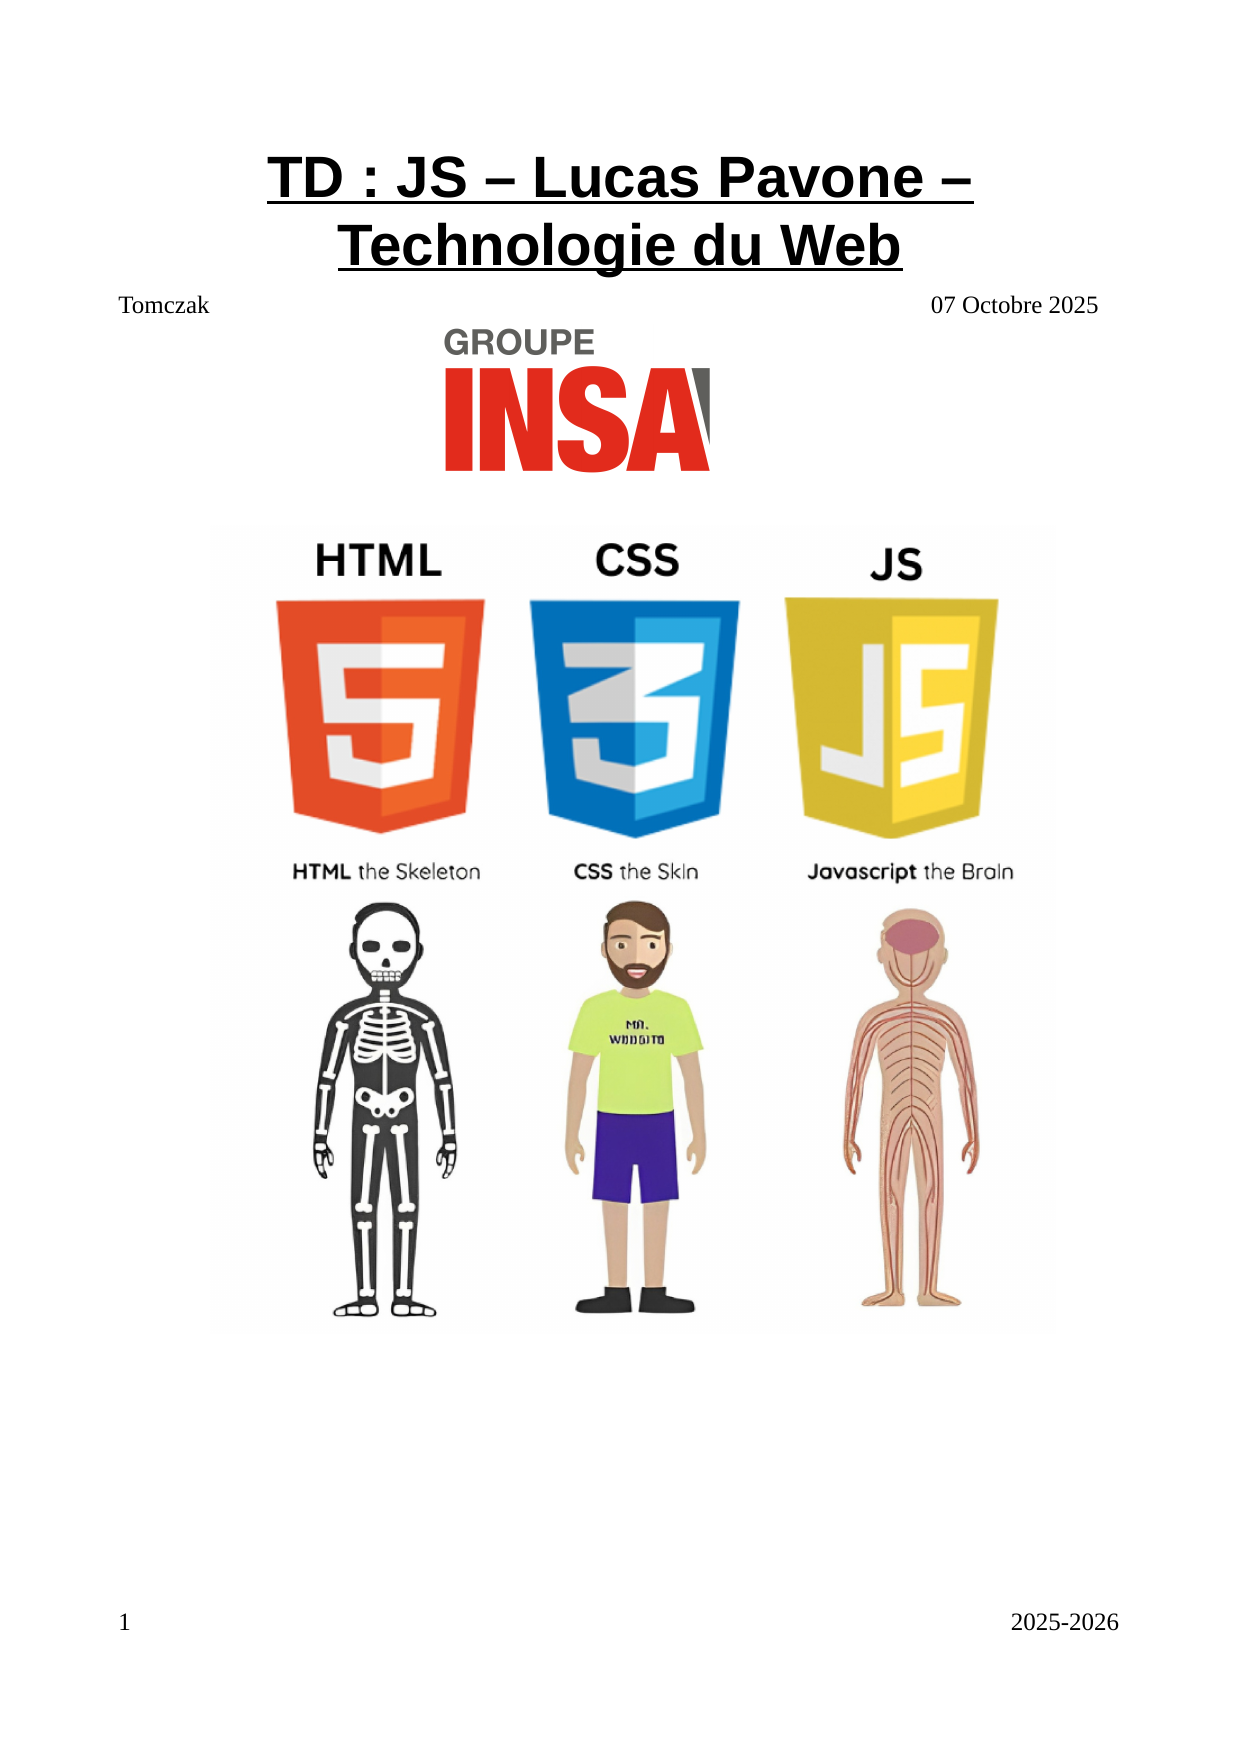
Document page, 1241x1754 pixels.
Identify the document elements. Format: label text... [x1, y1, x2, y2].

picture [210, 525, 1057, 1334]
title TD : JS – Lucas Pavone – Technologie du Web [118, 143, 1122, 277]
picture [438, 324, 726, 476]
text Tomczak 07 Octobre 2025 [118, 290, 1122, 318]
